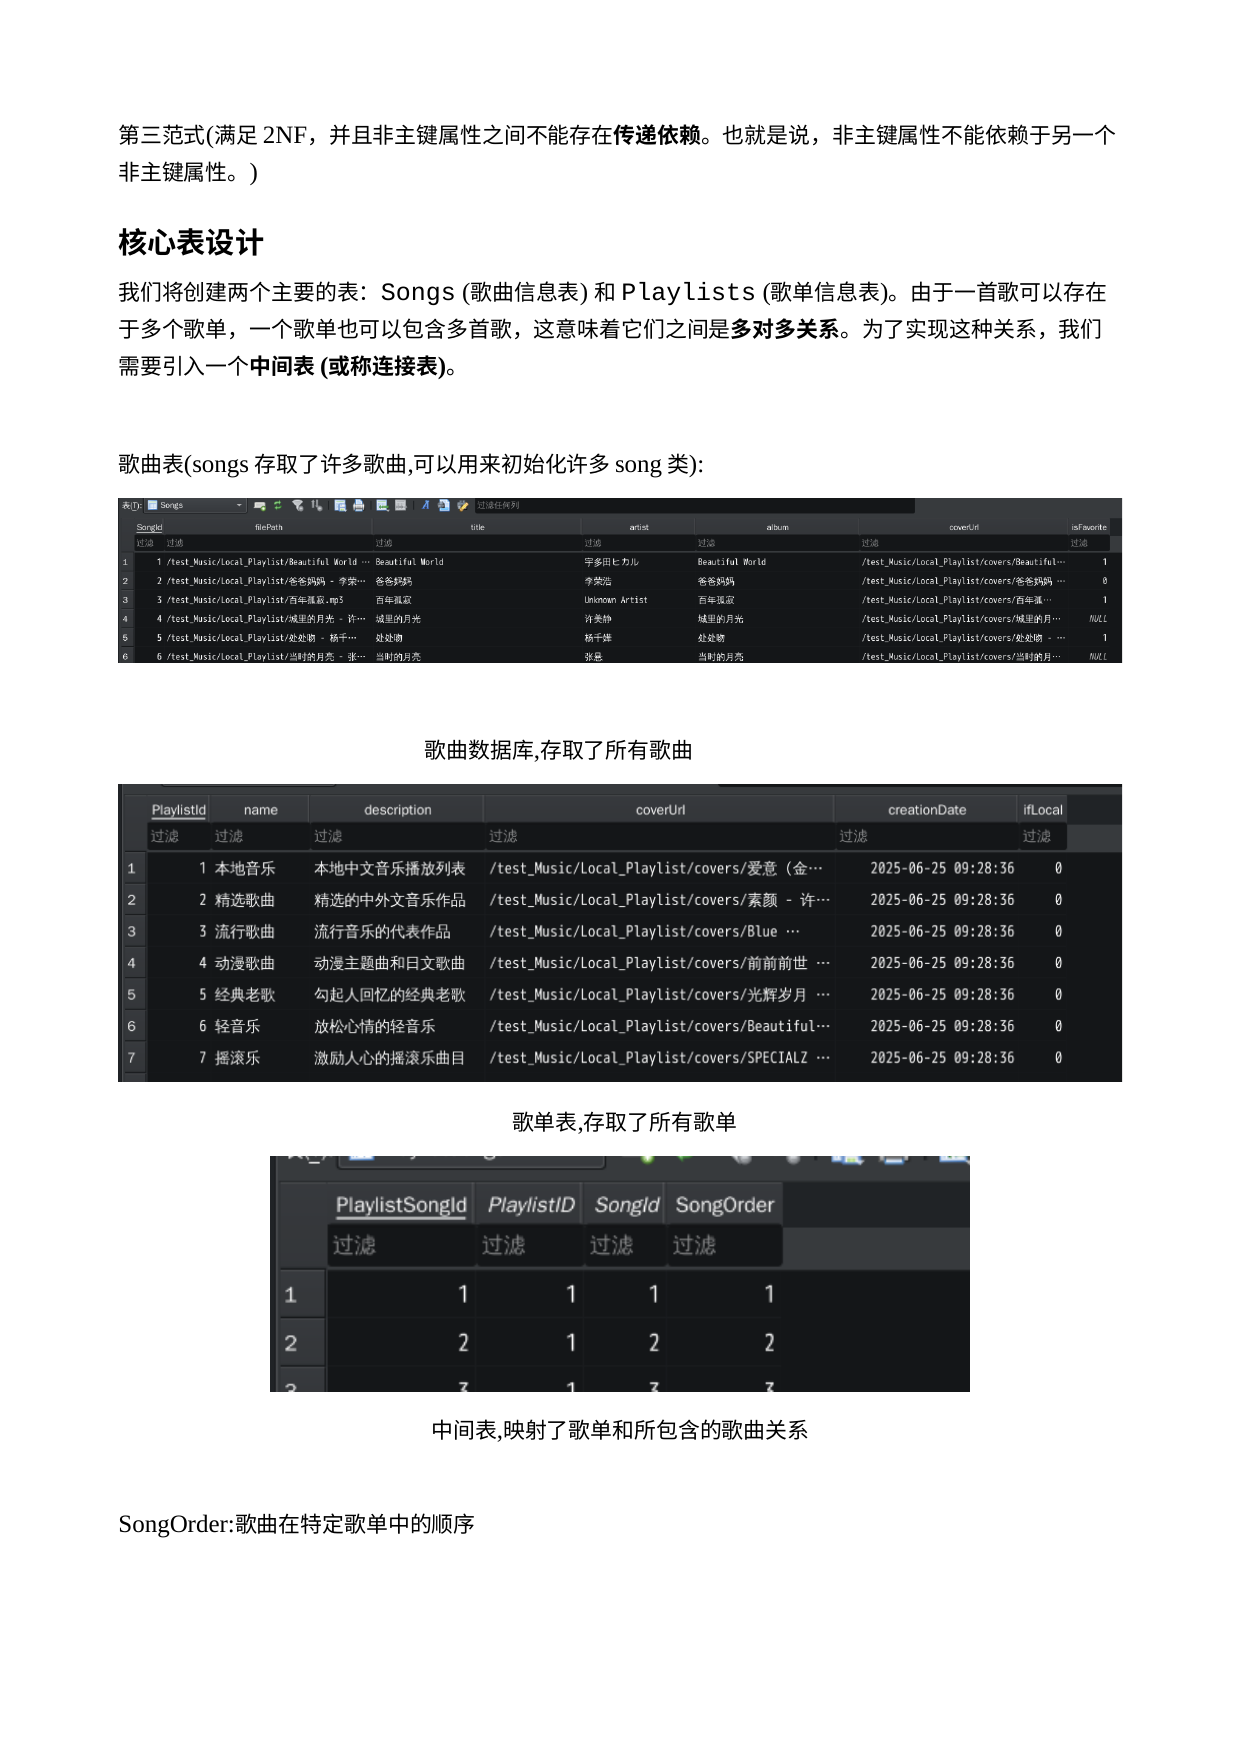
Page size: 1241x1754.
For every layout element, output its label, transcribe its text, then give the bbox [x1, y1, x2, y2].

picture [118, 498, 1123, 663]
text 中间表,映射了歌单和所包含的歌曲关系 [118, 1413, 1122, 1444]
text SongOrder:歌曲在特定歌单中的顺序 [118, 1507, 1122, 1539]
text 歌单表,存取了所有歌单 [118, 1082, 1122, 1137]
picture [270, 1156, 970, 1392]
picture [118, 784, 1123, 1082]
text 歌曲数据库,存取了所有歌曲 [118, 733, 1122, 765]
text 歌曲表(songs存取了许多歌曲,可以用来初始化许多song类): [118, 447, 1122, 479]
subtitle 核心表设计 [118, 220, 1122, 262]
text 我们将创建两个主要的表：Songs (歌曲信息表) 和 Playlists (歌单信息表)。由于一首歌可以存在于多个歌单，一个歌单也可以包含多首歌，这意味着它们之间是多对多关系。为了实现这种关系，我们需要引入一个中间表 (或称连接表)。 [118, 275, 1122, 380]
text 第三范式(满足 2NF，并且非主键属性之间不能存在传递依赖。也就是说，非主键属性不能依赖于另一个非主键属性。) [118, 118, 1122, 186]
